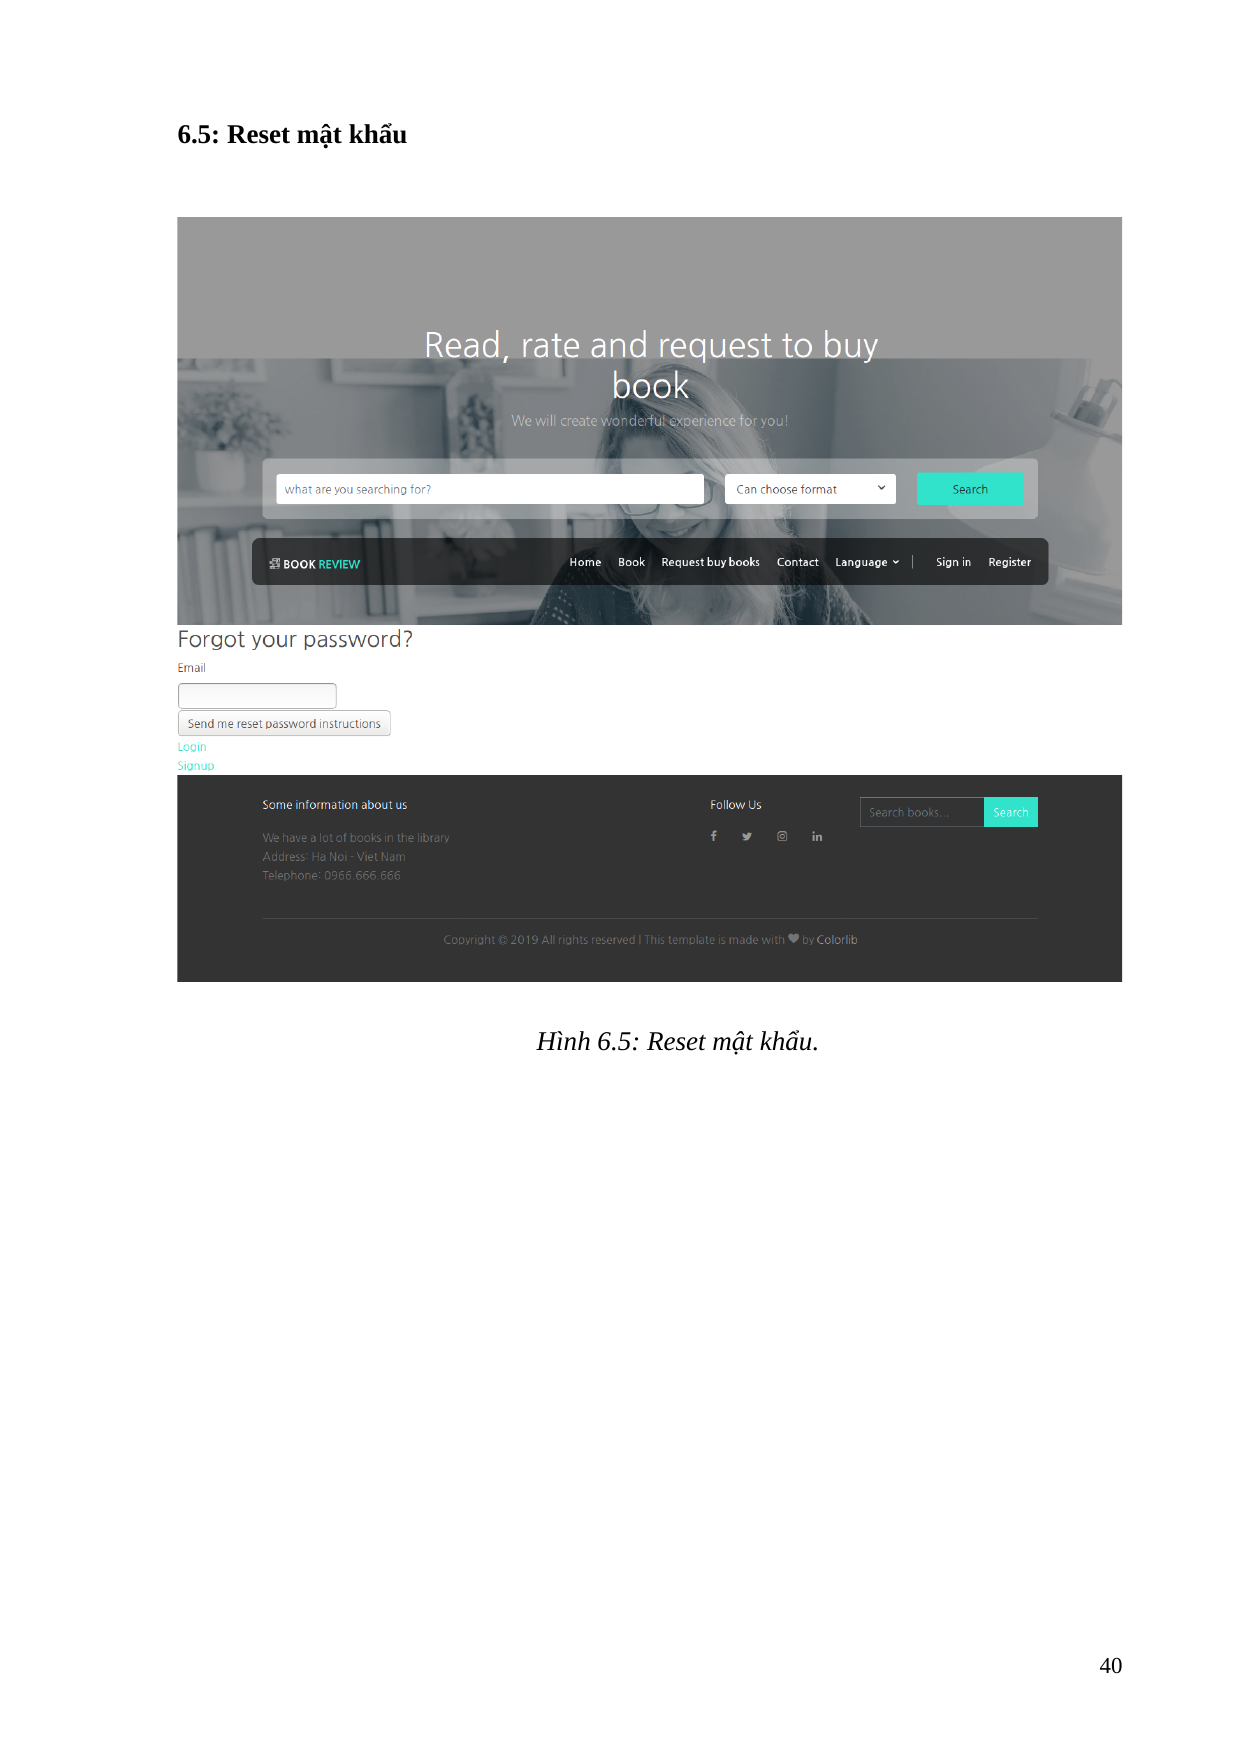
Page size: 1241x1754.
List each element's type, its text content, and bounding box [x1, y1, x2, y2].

picture [177, 217, 1123, 982]
text Hình 6.5: Reset mật khẩu. [819, 1025, 1122, 1056]
subtitle 6.5: Reset mật khẩu [177, 118, 1122, 149]
text Hình 6.5: Reset mật khẩu. [177, 1025, 536, 1056]
